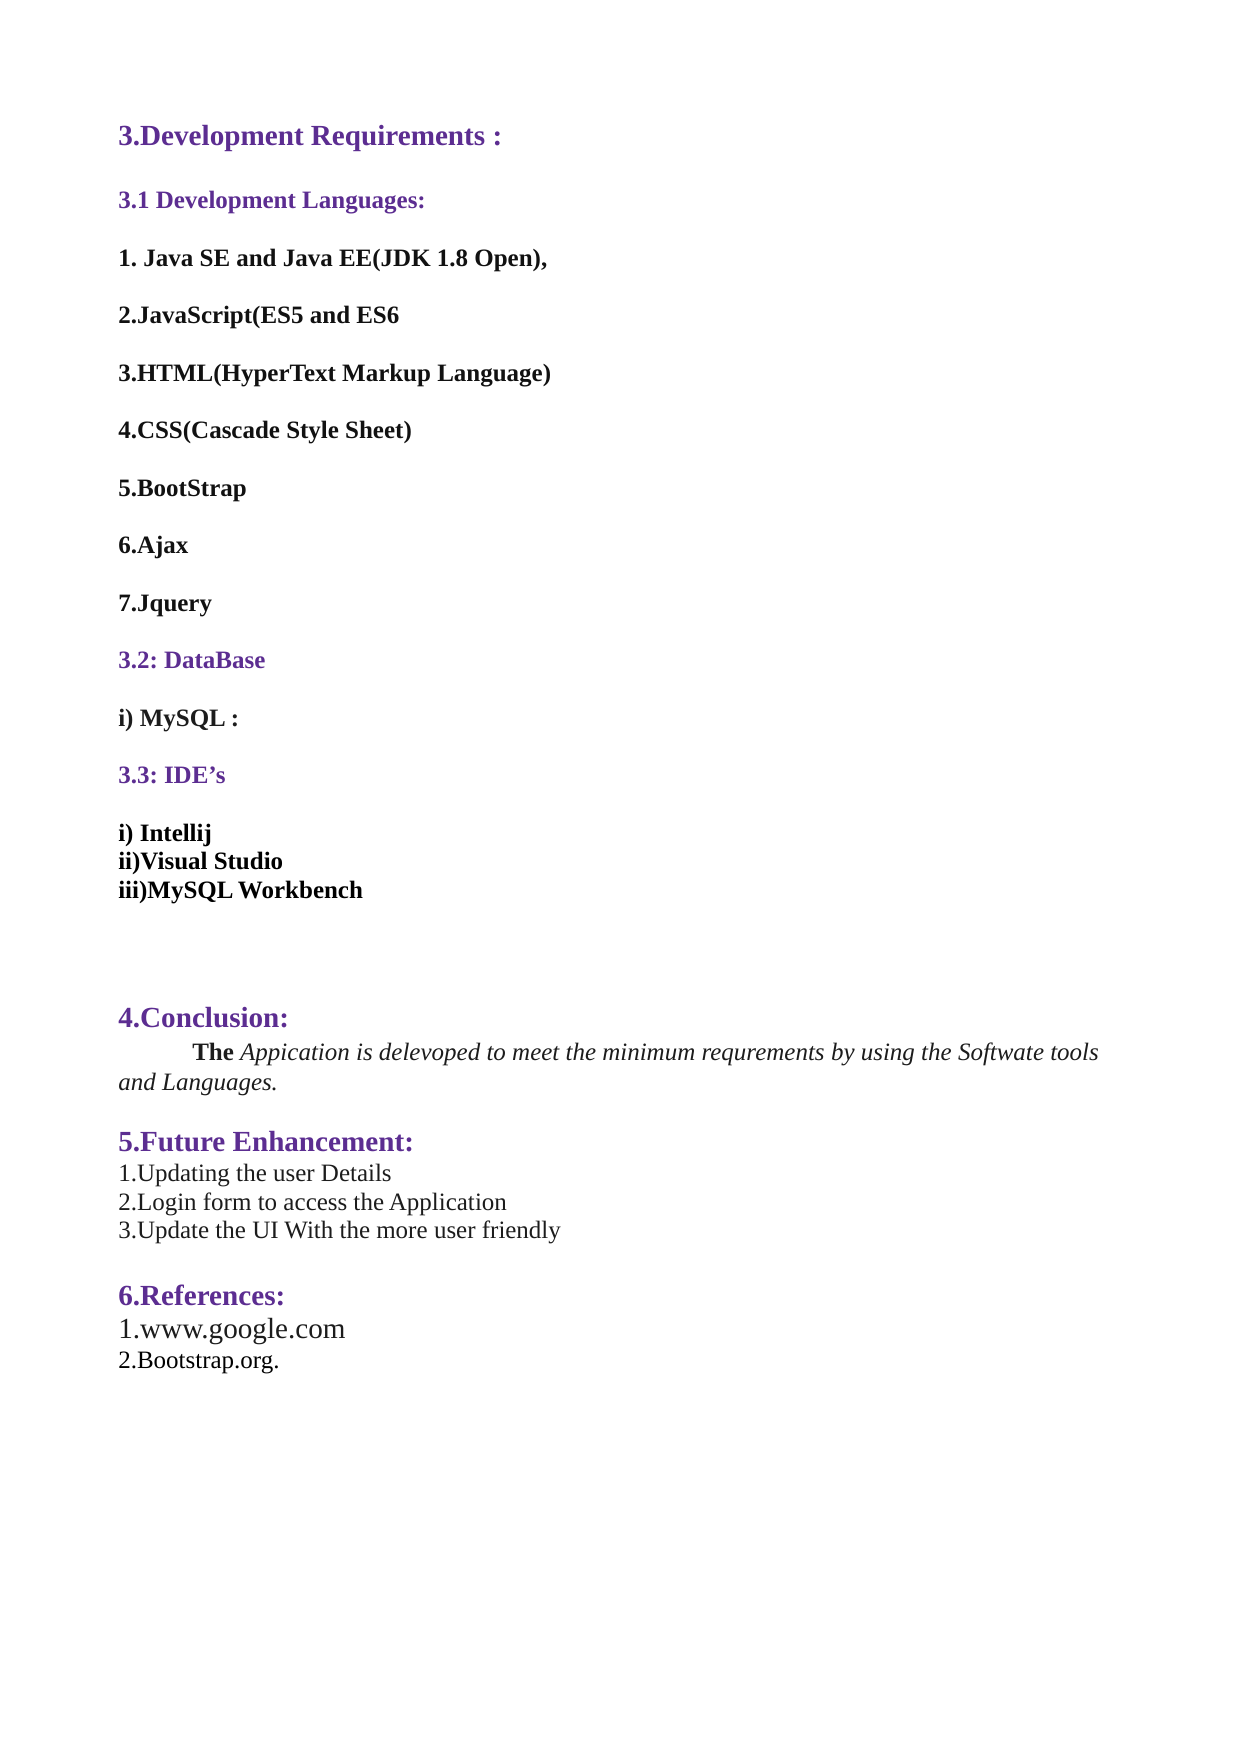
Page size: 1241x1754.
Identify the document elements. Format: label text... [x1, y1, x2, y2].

text iii)MySQL Workbench [118, 875, 1122, 904]
text 2.JavaScript(ES5 and ES6 [118, 300, 1122, 329]
text 1. Java SE and Java EE(JDK 1.8 Open), [118, 243, 1122, 271]
text 4.CSS(Cascade Style Sheet) [118, 415, 1122, 444]
text i) MySQL : [118, 703, 1122, 731]
text 6.References: [118, 1278, 1122, 1311]
text 2.Login form to access the Application [118, 1187, 1122, 1215]
text 4.Conclusion: [118, 1000, 1122, 1033]
text 5.BootStrap [118, 473, 1122, 501]
text 2.Bootstrap.org. [118, 1345, 1122, 1373]
text 1.www.google.com [118, 1311, 1122, 1345]
text 3.HTML(HyperText Markup Language) [118, 358, 1122, 386]
text 3.3: IDE’s [118, 760, 1122, 789]
text i) Intellij [118, 818, 1122, 846]
text 3.Update the UI With the more user friendly [118, 1215, 1122, 1244]
text 3.2: DataBase [118, 645, 1122, 674]
text 3.1 Development Languages: [118, 185, 1122, 214]
text ii)Visual Studio [118, 846, 1122, 875]
text 7.Jquery [118, 588, 1122, 616]
text 1.Updating the user Details [118, 1158, 1122, 1187]
text 6.Ajax [118, 530, 1122, 559]
text The Appication is delevoped to meet the minimum requrements by using the Softwate tools and Languages. [118, 1033, 1122, 1096]
text 3.Development Requirements : [118, 118, 1122, 152]
text 5.Future Enhancement: [118, 1124, 1122, 1158]
